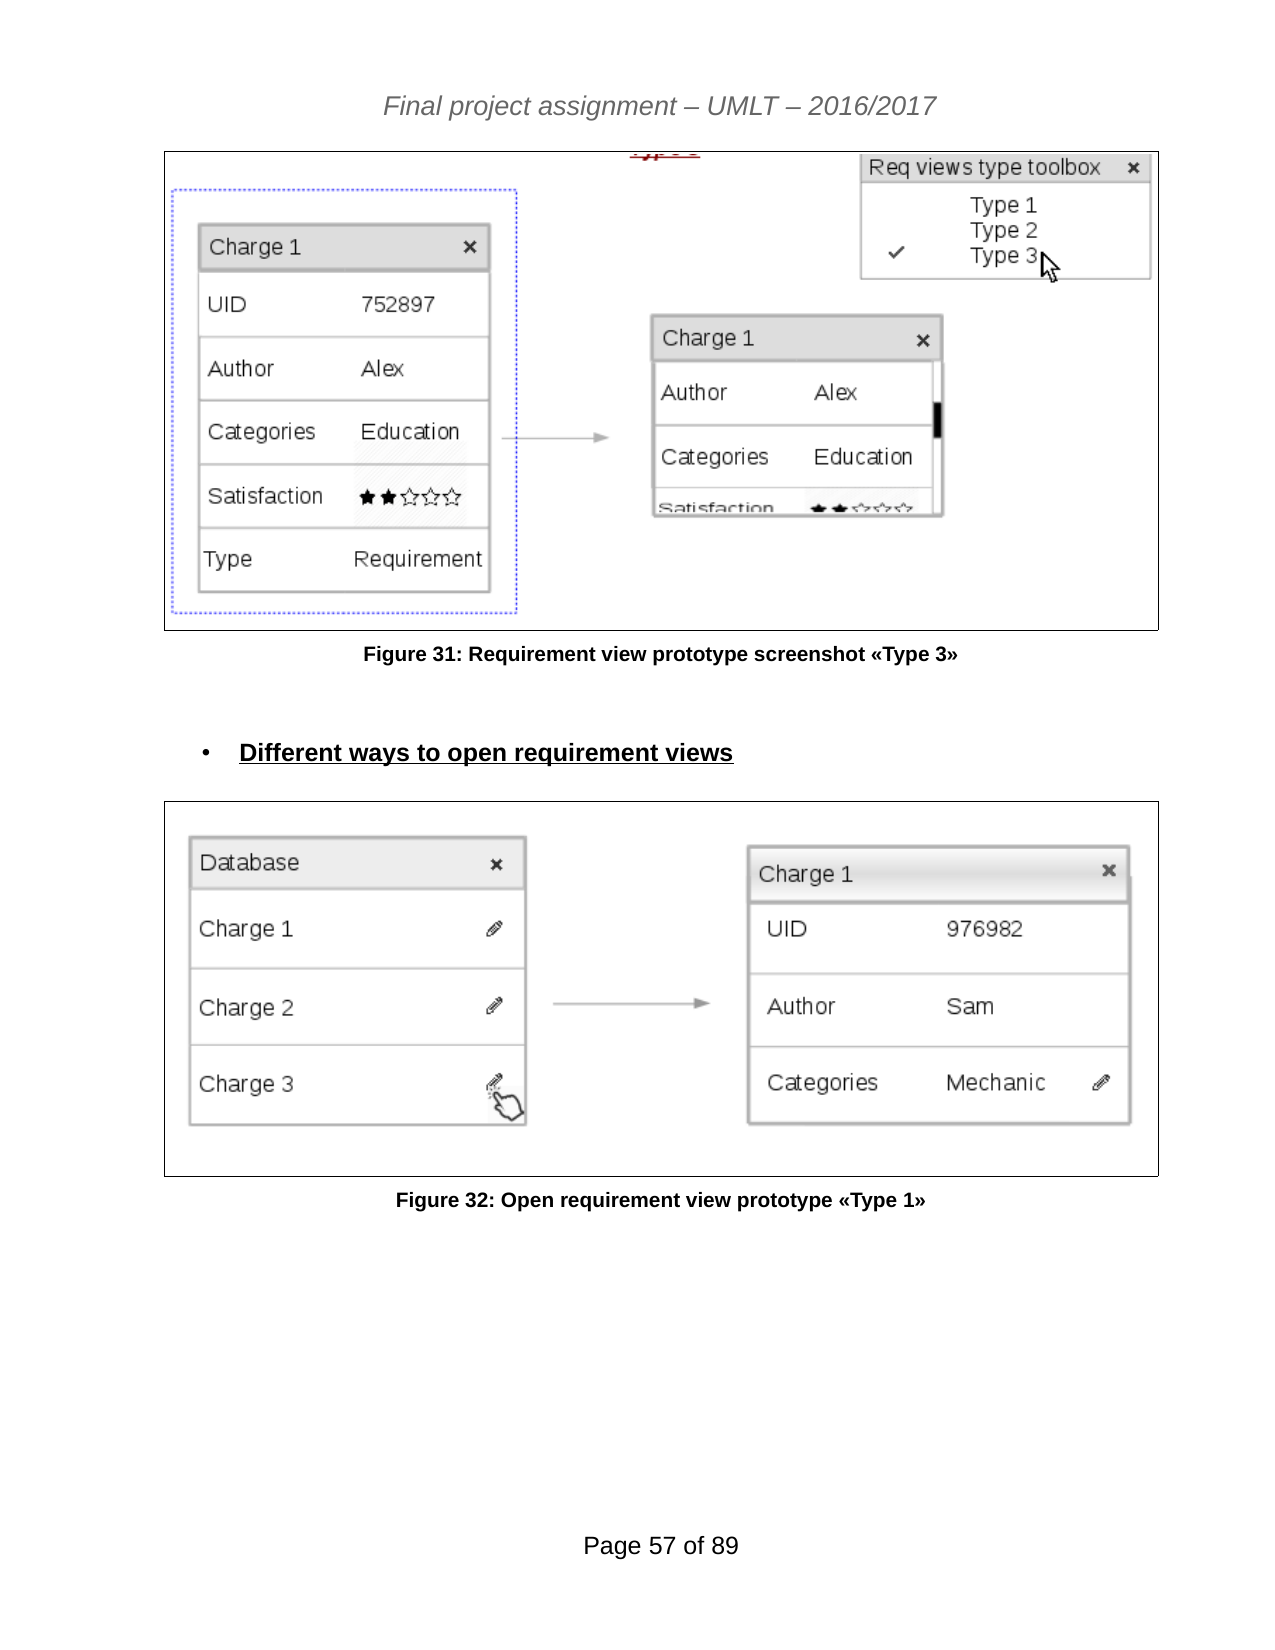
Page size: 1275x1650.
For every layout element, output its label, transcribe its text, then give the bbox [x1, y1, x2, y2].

text Figure 32: Open requirement view prototype «Type 1» [164, 1177, 1158, 1212]
text Figure 31: Requirement view prototype screenshot «Type 3» [164, 631, 1158, 666]
text [165, 152, 1158, 630]
picture [167, 803, 1155, 1174]
list Different ways to open requirement views [202, 738, 1158, 766]
text [164, 795, 1158, 801]
text [165, 802, 1158, 1176]
picture [167, 154, 1155, 627]
